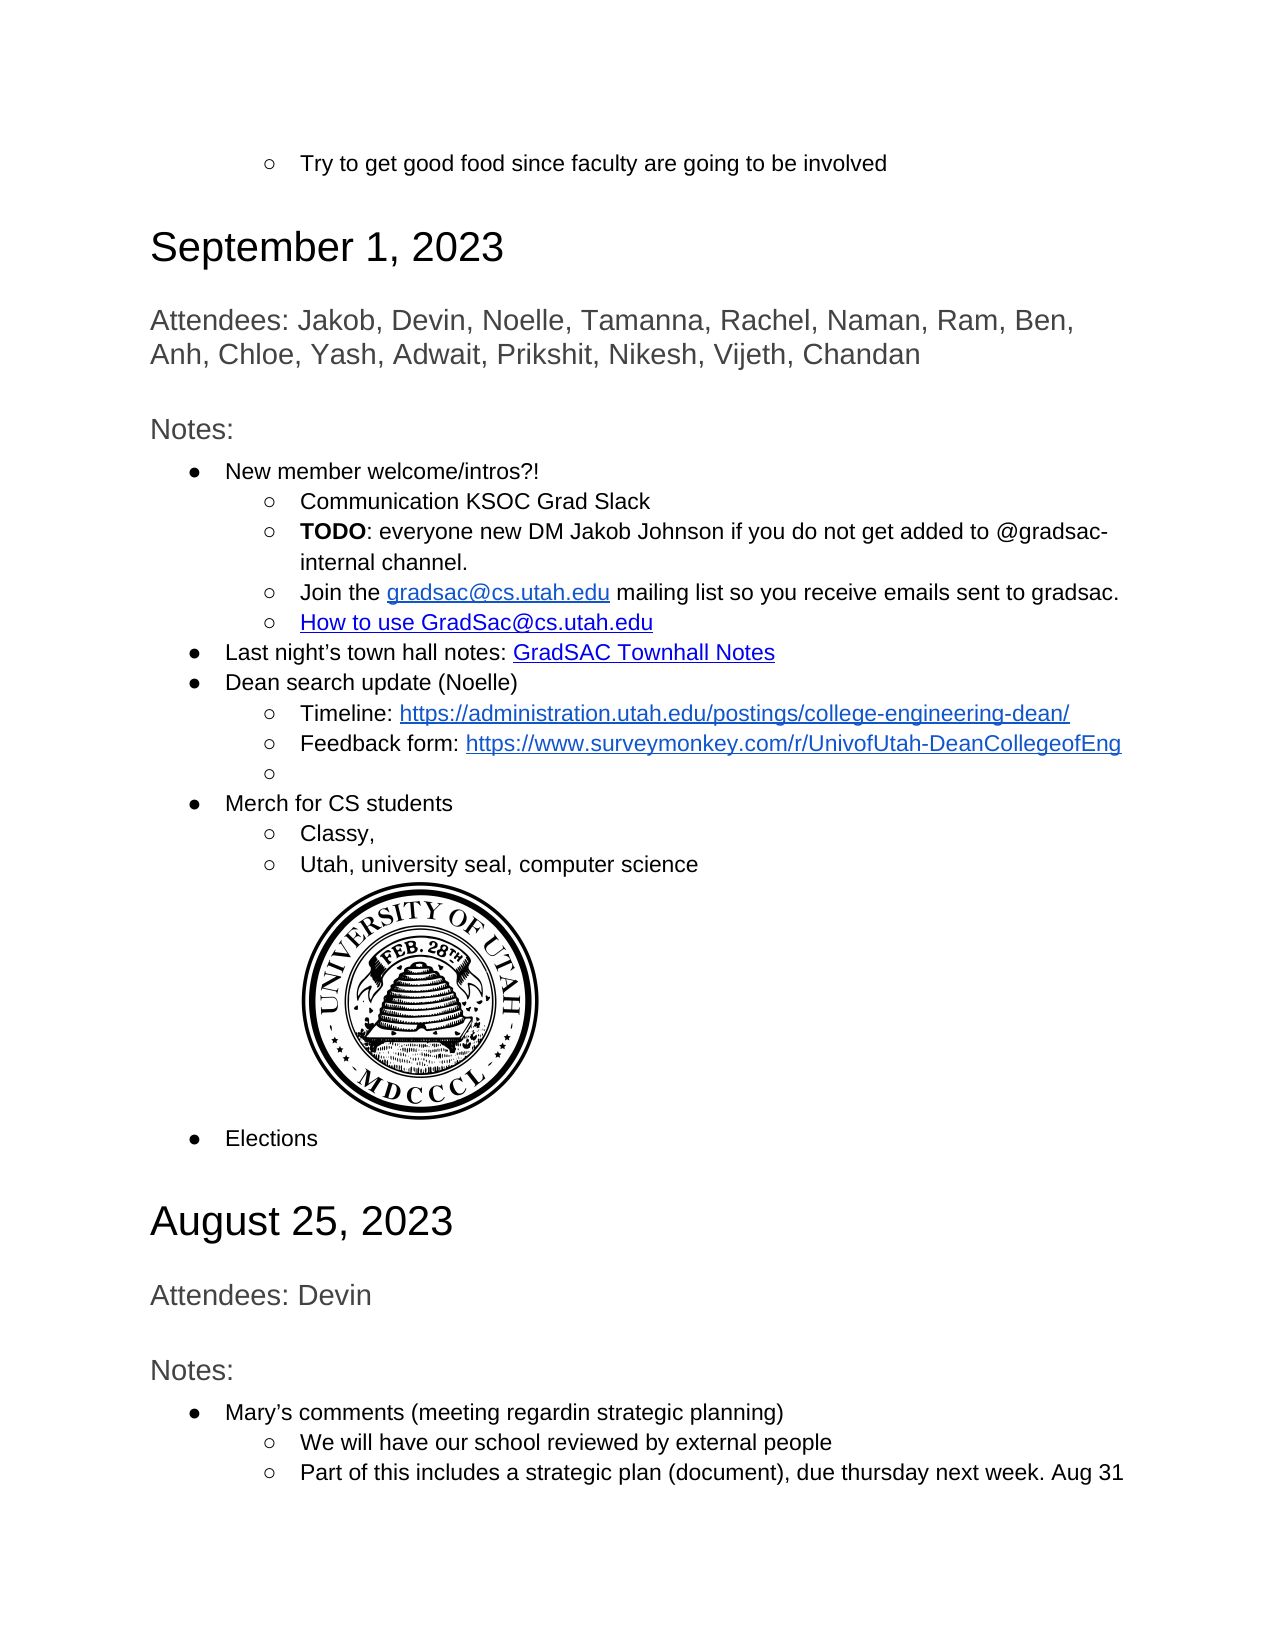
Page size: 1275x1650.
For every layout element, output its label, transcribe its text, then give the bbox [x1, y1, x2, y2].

list Part of this includes a strategic plan (document), due thursday next week. Aug 31 [262, 1459, 1125, 1486]
picture [300, 880, 540, 1121]
list How to use GradSac@cs.utah.edu [262, 609, 1125, 635]
subtitle August 25, 2023 [150, 1196, 1125, 1244]
list We will have our school reviewed by external people [262, 1429, 1125, 1455]
list Elections [187, 1124, 1125, 1151]
list Try to get good food since faculty are going to be involved [262, 150, 1125, 176]
list Merch for CS students [187, 790, 1125, 817]
list Communication KSOC Grad Slack [262, 488, 1125, 514]
list Feedback form: https://www.surveymonkey.com/r/UnivofUtah-DeanCollegeofEng [262, 730, 1125, 756]
list Utah, university seal, computer science [262, 851, 1125, 1121]
list TODO: everyone new DM Jakob Johnson if you do not get added to @gradsac-internal channel. [262, 518, 1125, 575]
list Join the gradsac@cs.utah.edu mailing list so you receive emails sent to gradsac. [262, 579, 1125, 605]
subtitle Notes: [150, 1353, 1125, 1386]
list Dean search update (Noelle) [187, 669, 1125, 696]
subtitle September 1, 2023 [150, 222, 1125, 270]
list Mary’s comments (meeting regardin strategic planning) [187, 1399, 1125, 1425]
list Timeline: https://administration.utah.edu/postings/college-engineering-dean/ [262, 699, 1125, 726]
subtitle Attendees: Jakob, Devin, Noelle, Tamanna, Rachel, Naman, Ram, Ben, Anh, Chloe, Yash, Adwait, Prikshit, Nikesh, Vijeth, Chandan [150, 303, 1125, 370]
list New member welcome/intros?! [187, 458, 1125, 484]
subtitle Notes: [150, 412, 1125, 445]
subtitle Attendees: Devin [150, 1278, 1125, 1311]
list Classy, [262, 820, 1125, 847]
list Last night’s town hall notes: GradSAC Townhall Notes [187, 639, 1125, 666]
